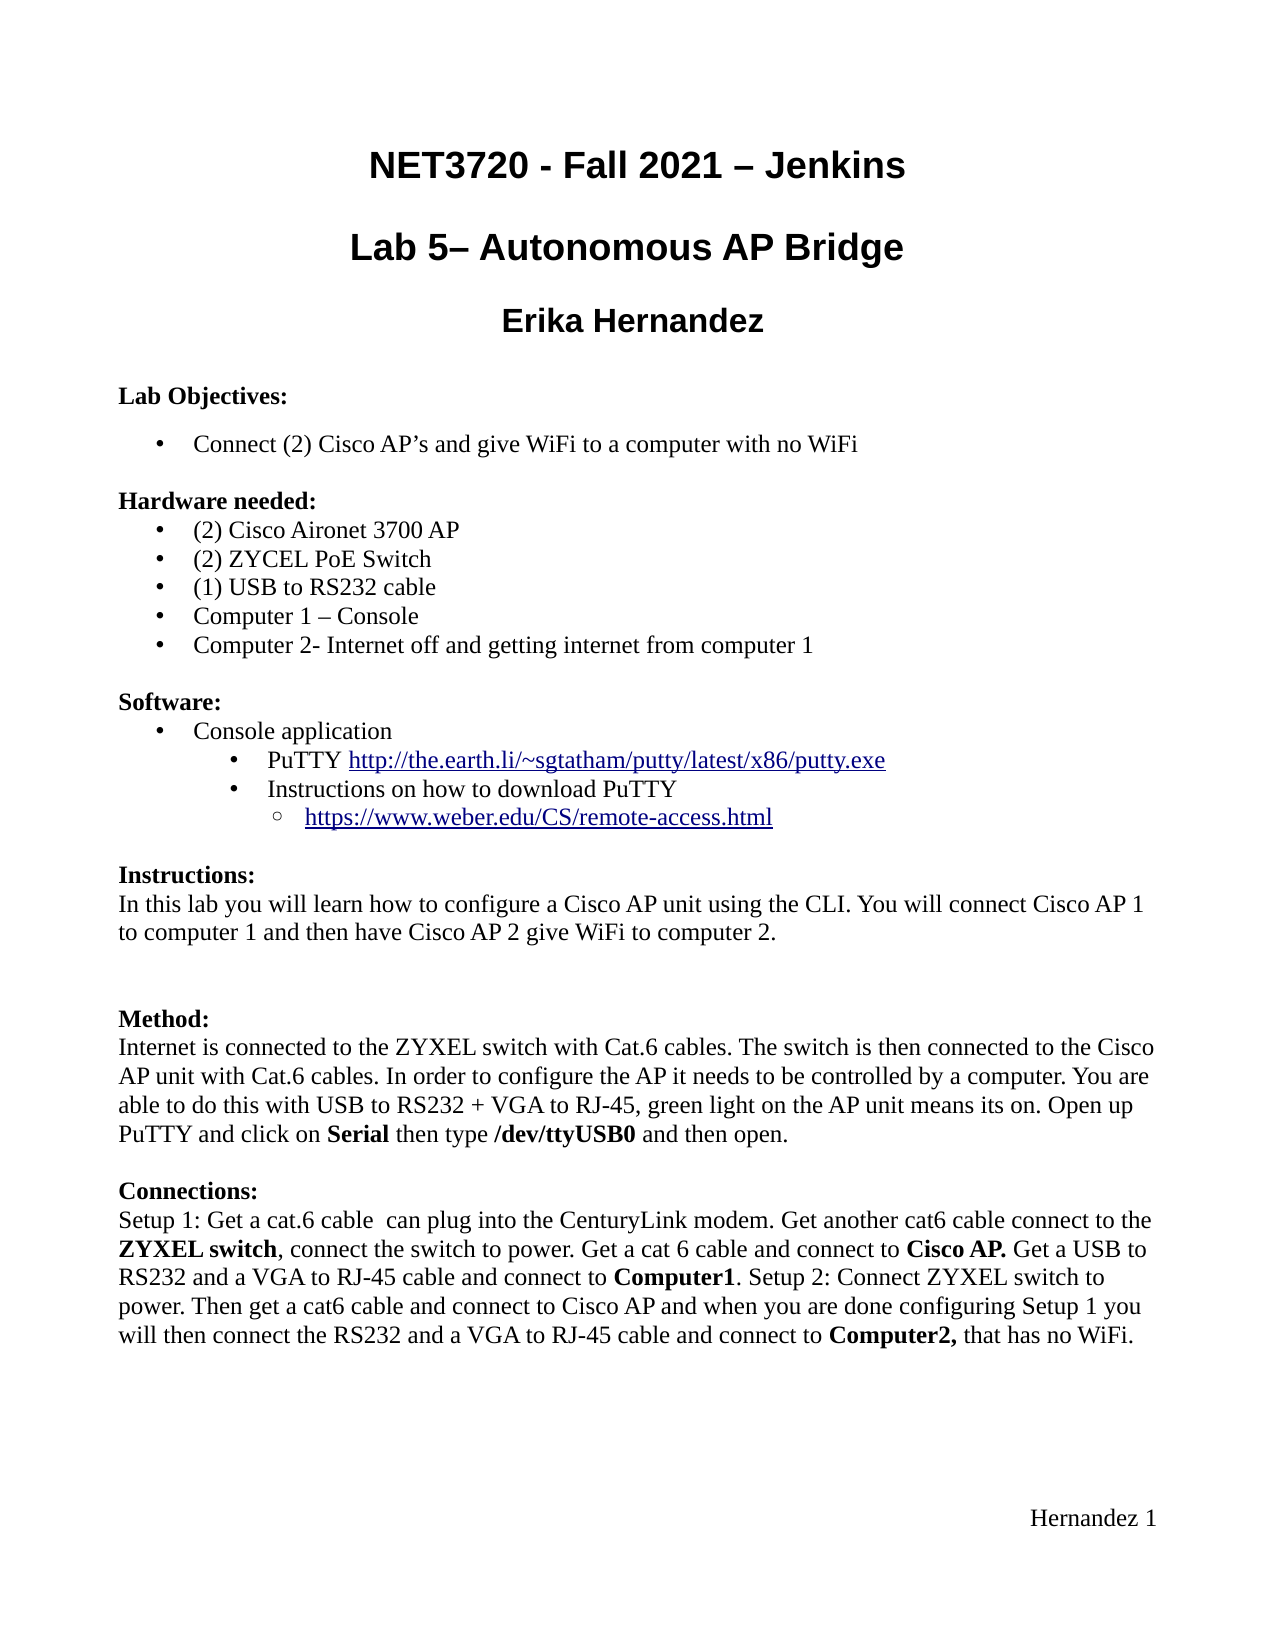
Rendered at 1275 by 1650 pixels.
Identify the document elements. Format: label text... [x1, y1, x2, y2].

list (2) ZYCEL PoE Switch [156, 544, 1157, 572]
text In this lab you will learn how to configure a Cisco AP unit using the CLI. You will connect Cisco AP 1 to computer 1 and then have Cisco AP 2 give WiFi to computer 2. [118, 889, 1157, 946]
list Computer 1 – Console [156, 601, 1157, 630]
text Software: [118, 687, 1157, 716]
text Method: [118, 1004, 1157, 1032]
list Computer 2- Internet off and getting internet from computer 1 [156, 630, 1157, 659]
text Setup 1: Get a cat.6 cable can plug into the CenturyLink modem. Get another cat6 cable connect to the ZYXEL switch, connect the switch to power. Get a cat 6 cable and connect to Cisco AP. Get a USB to RS232 and a VGA to RJ-45 cable and connect to Computer1. Setup 2: Connect ZYXEL switch to power. Then get a cat6 cable and connect to Cisco AP and when you are done configuring Setup 1 you will then connect the RS232 and a VGA to RJ-45 cable and connect to Computer2, that has no WiFi. [118, 1205, 1157, 1349]
list https://www.weber.edu/CS/remote-access.html [267, 802, 1157, 831]
text Lab Objectives: [118, 381, 1157, 410]
list Connect (2) Cisco AP’s and give WiFi to a computer with no WiFi [156, 429, 1157, 457]
list (2) Cisco Aironet 3700 AP [156, 515, 1157, 544]
list (1) USB to RS232 cable [156, 572, 1157, 601]
list PuTTY http://the.earth.li/~sgtatham/putty/latest/x86/putty.exe [229, 745, 1157, 774]
subtitle Lab 5– Autonomous AP Bridge [118, 224, 1157, 268]
text Connections: [118, 1176, 1157, 1205]
text Instructions: [118, 860, 1157, 889]
list Instructions on how to download PuTTY [229, 774, 1157, 802]
text Hardware needed: [118, 486, 1157, 515]
list Console application [156, 716, 1157, 745]
subtitle Erika Hernandez [118, 301, 1157, 340]
subtitle NET3720 - Fall 2021 – Jenkins [118, 143, 1157, 187]
text Internet is connected to the ZYXEL switch with Cat.6 cables. The switch is then connected to the Cisco AP unit with Cat.6 cables. In order to configure the AP it needs to be controlled by a computer. You are able to do this with USB to RS232 + VGA to RJ-45, green light on the AP unit means its on. Open up PuTTY and click on Serial then type /dev/ttyUSB0 and then open. [118, 1032, 1157, 1147]
